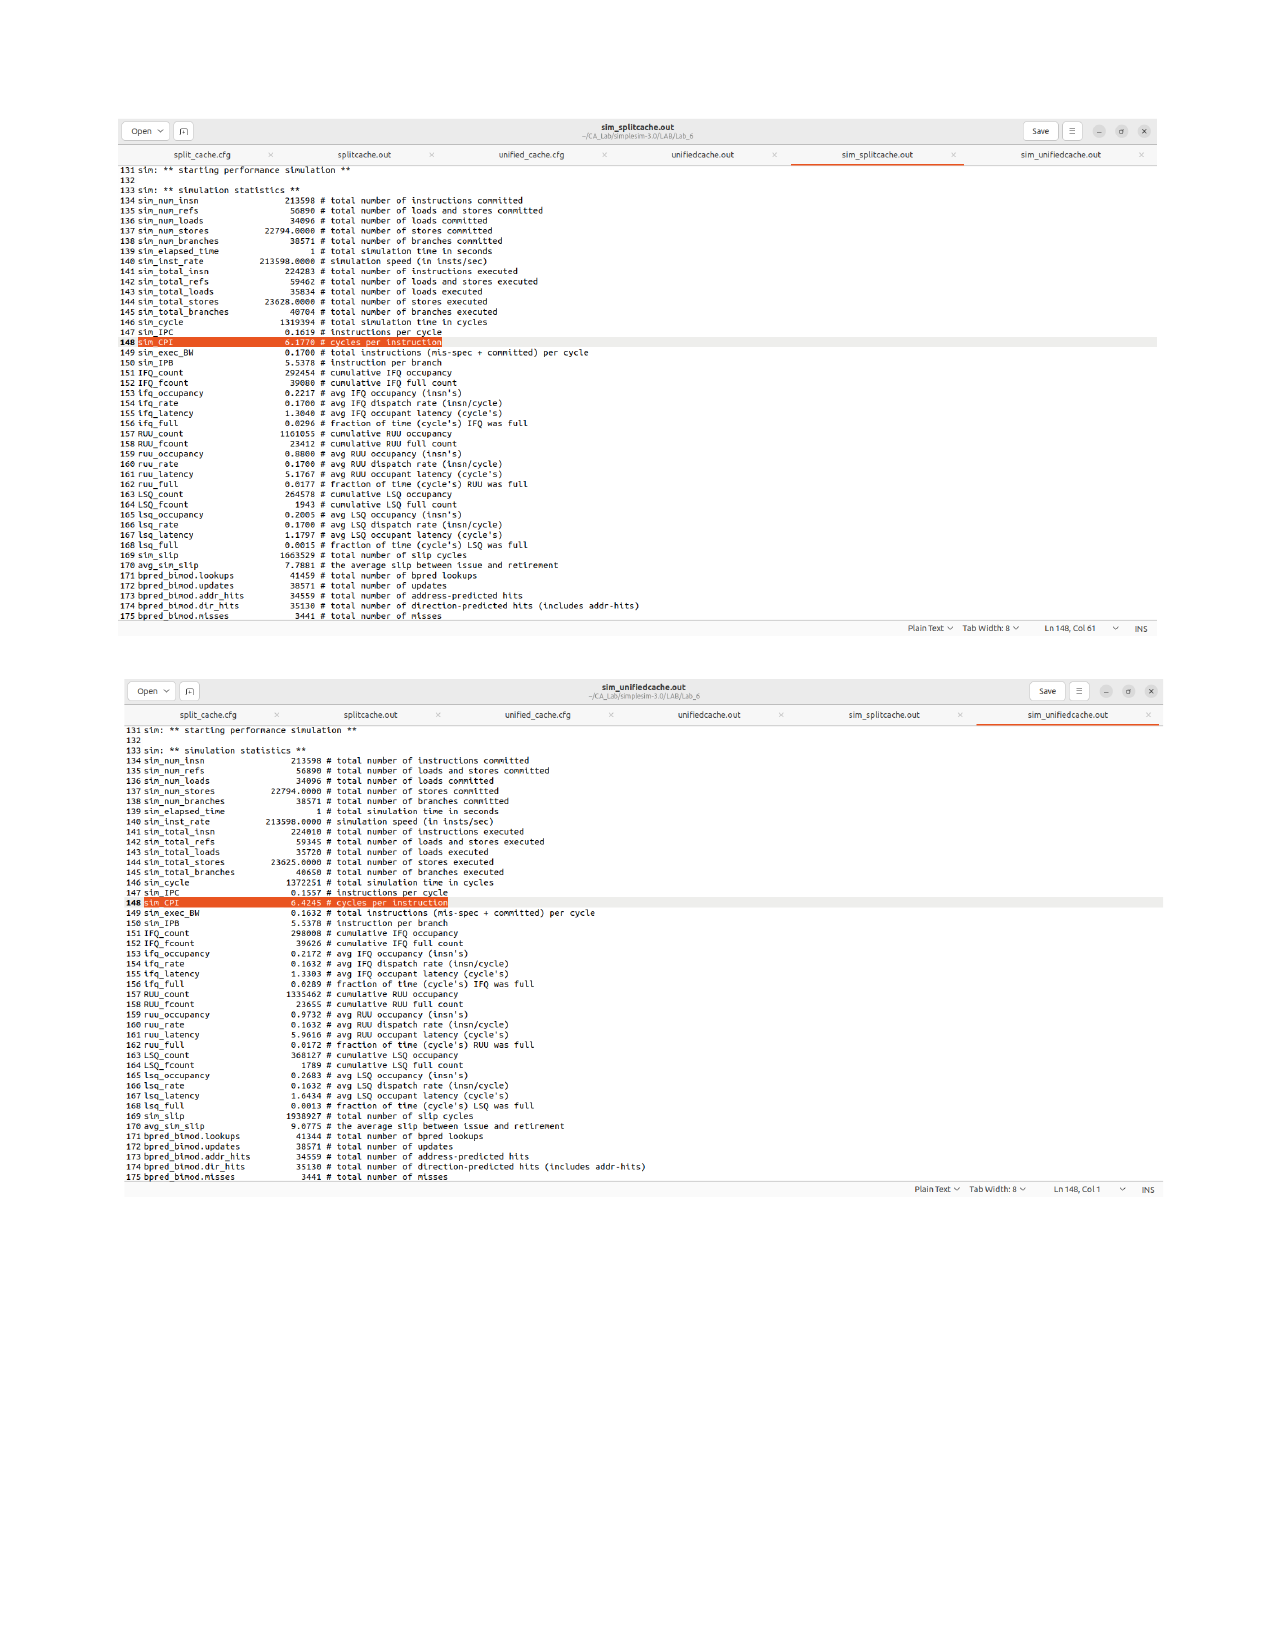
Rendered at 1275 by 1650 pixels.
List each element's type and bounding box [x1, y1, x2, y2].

picture [118, 118, 1157, 636]
picture [124, 679, 1164, 1197]
